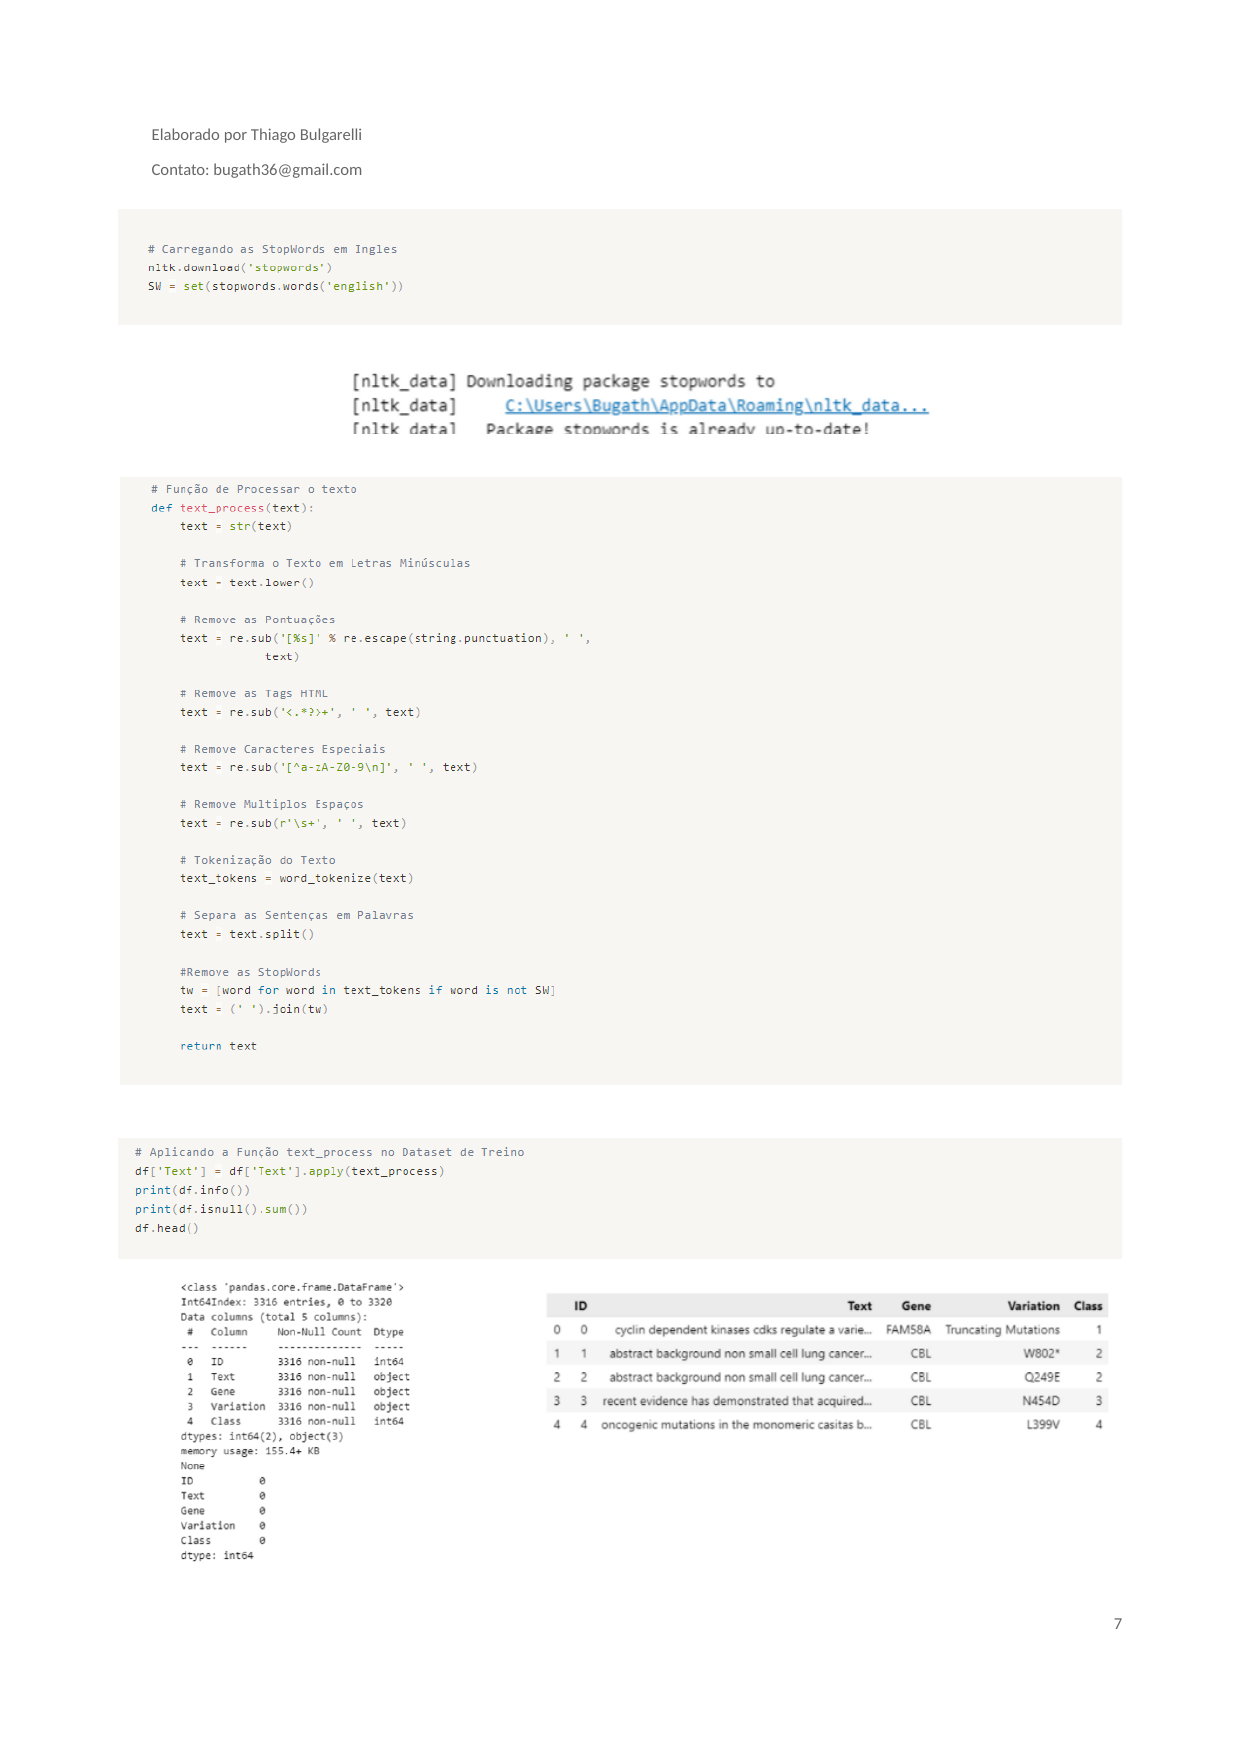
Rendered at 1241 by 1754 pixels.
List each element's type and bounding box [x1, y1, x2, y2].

picture [118, 1138, 1123, 1259]
picture [997, 1269, 1109, 1467]
picture [118, 477, 1123, 1085]
picture [118, 209, 1123, 325]
